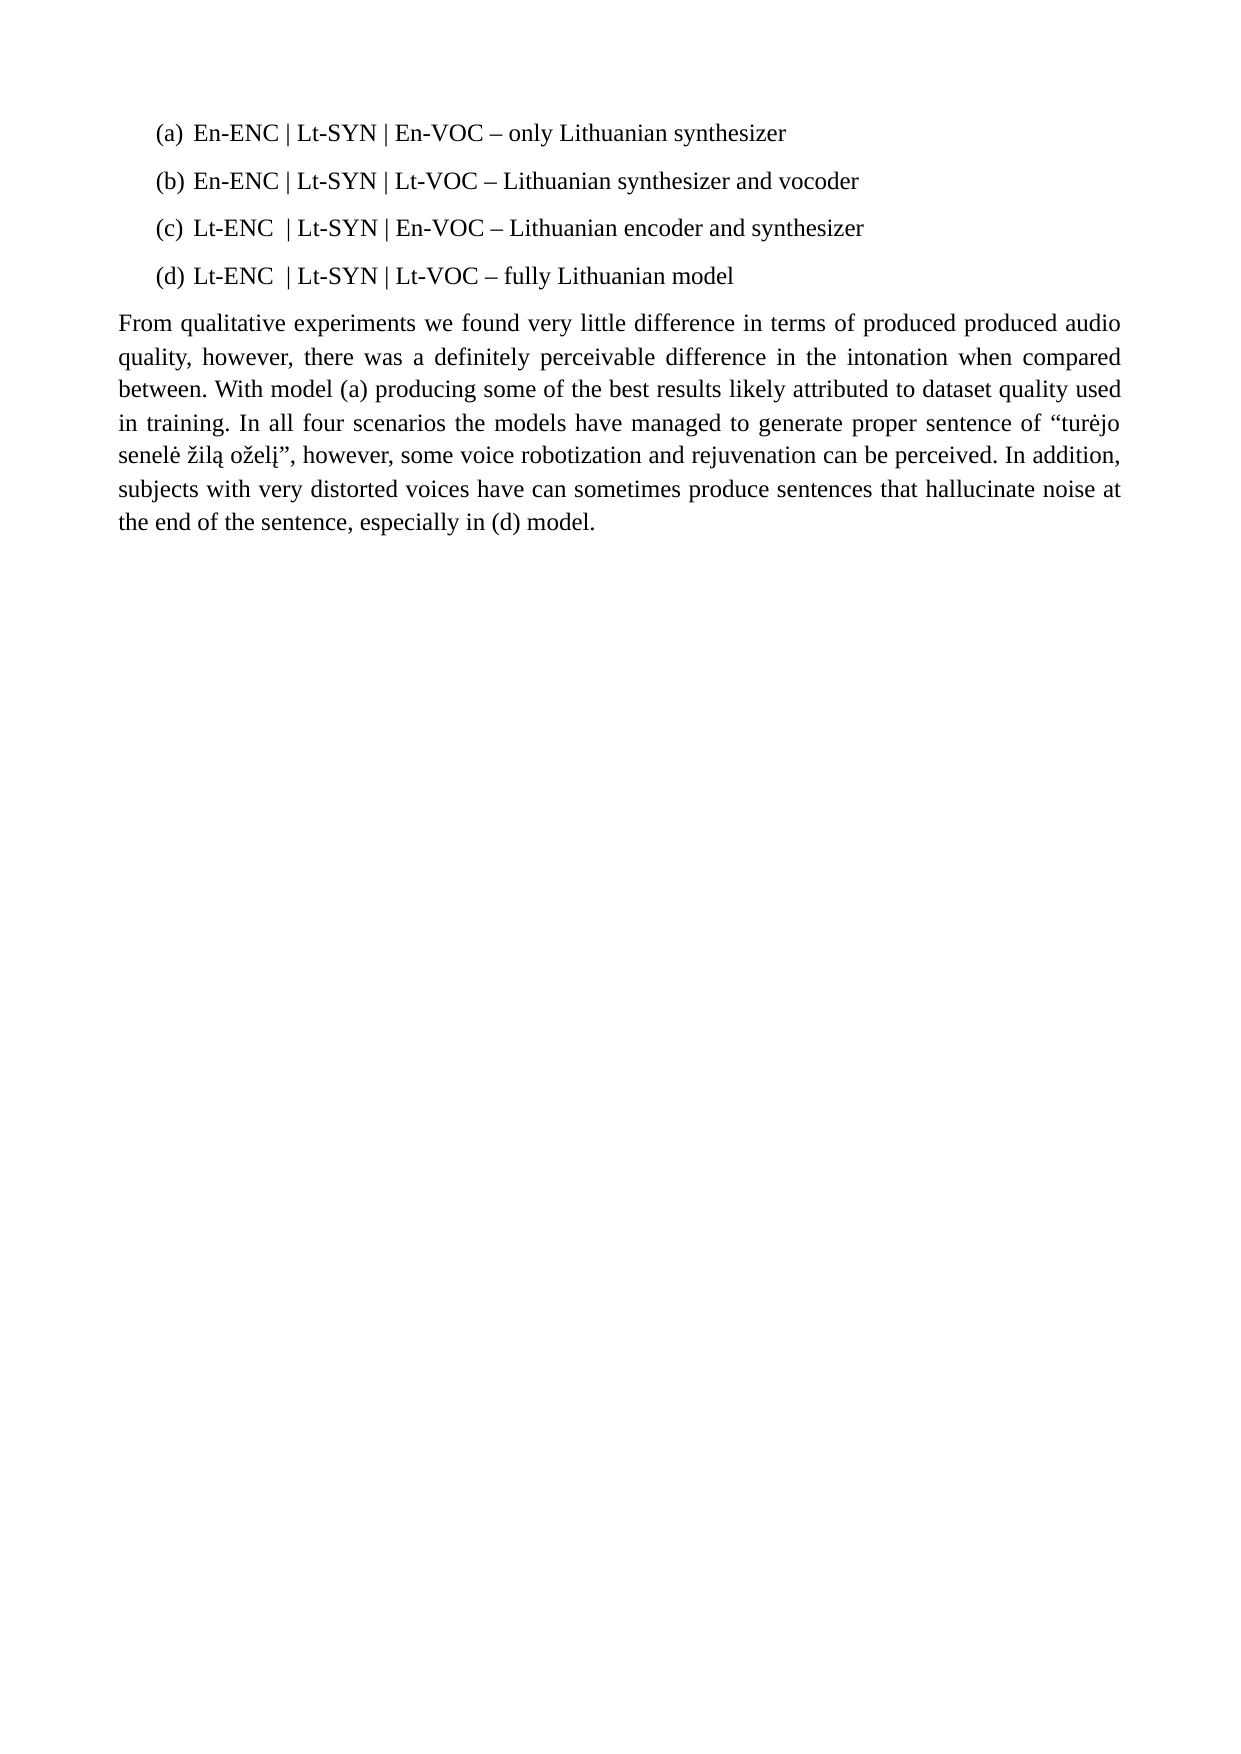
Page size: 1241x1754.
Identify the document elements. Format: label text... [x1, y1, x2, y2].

list Lt-ENC | Lt-SYN | Lt-VOC – fully Lithuanian model [156, 261, 1122, 290]
text From qualitative experiments we found very little difference in terms of produced produced audio quality, however, there was a definitely perceivable difference in the intonation when compared between. With model (a) producing some of the best results likely attributed to dataset quality used in training. In all four scenarios the models have managed to generate proper sentence of “turėjo senelė žilą oželį”, however, some voice robotization and rejuvenation can be perceived. In addition, subjects with very distorted voices have can sometimes produce sentences that hallucinate noise at the end of the sentence, especially in (d) model. [118, 308, 1122, 535]
list En-ENC | Lt-SYN | Lt-VOC – Lithuanian synthesizer and vocoder [156, 166, 1122, 194]
list Lt-ENC | Lt-SYN | En-VOC – Lithuanian encoder and synthesizer [156, 213, 1122, 242]
list En-ENC | Lt-SYN | En-VOC – only Lithuanian synthesizer [156, 118, 1122, 147]
